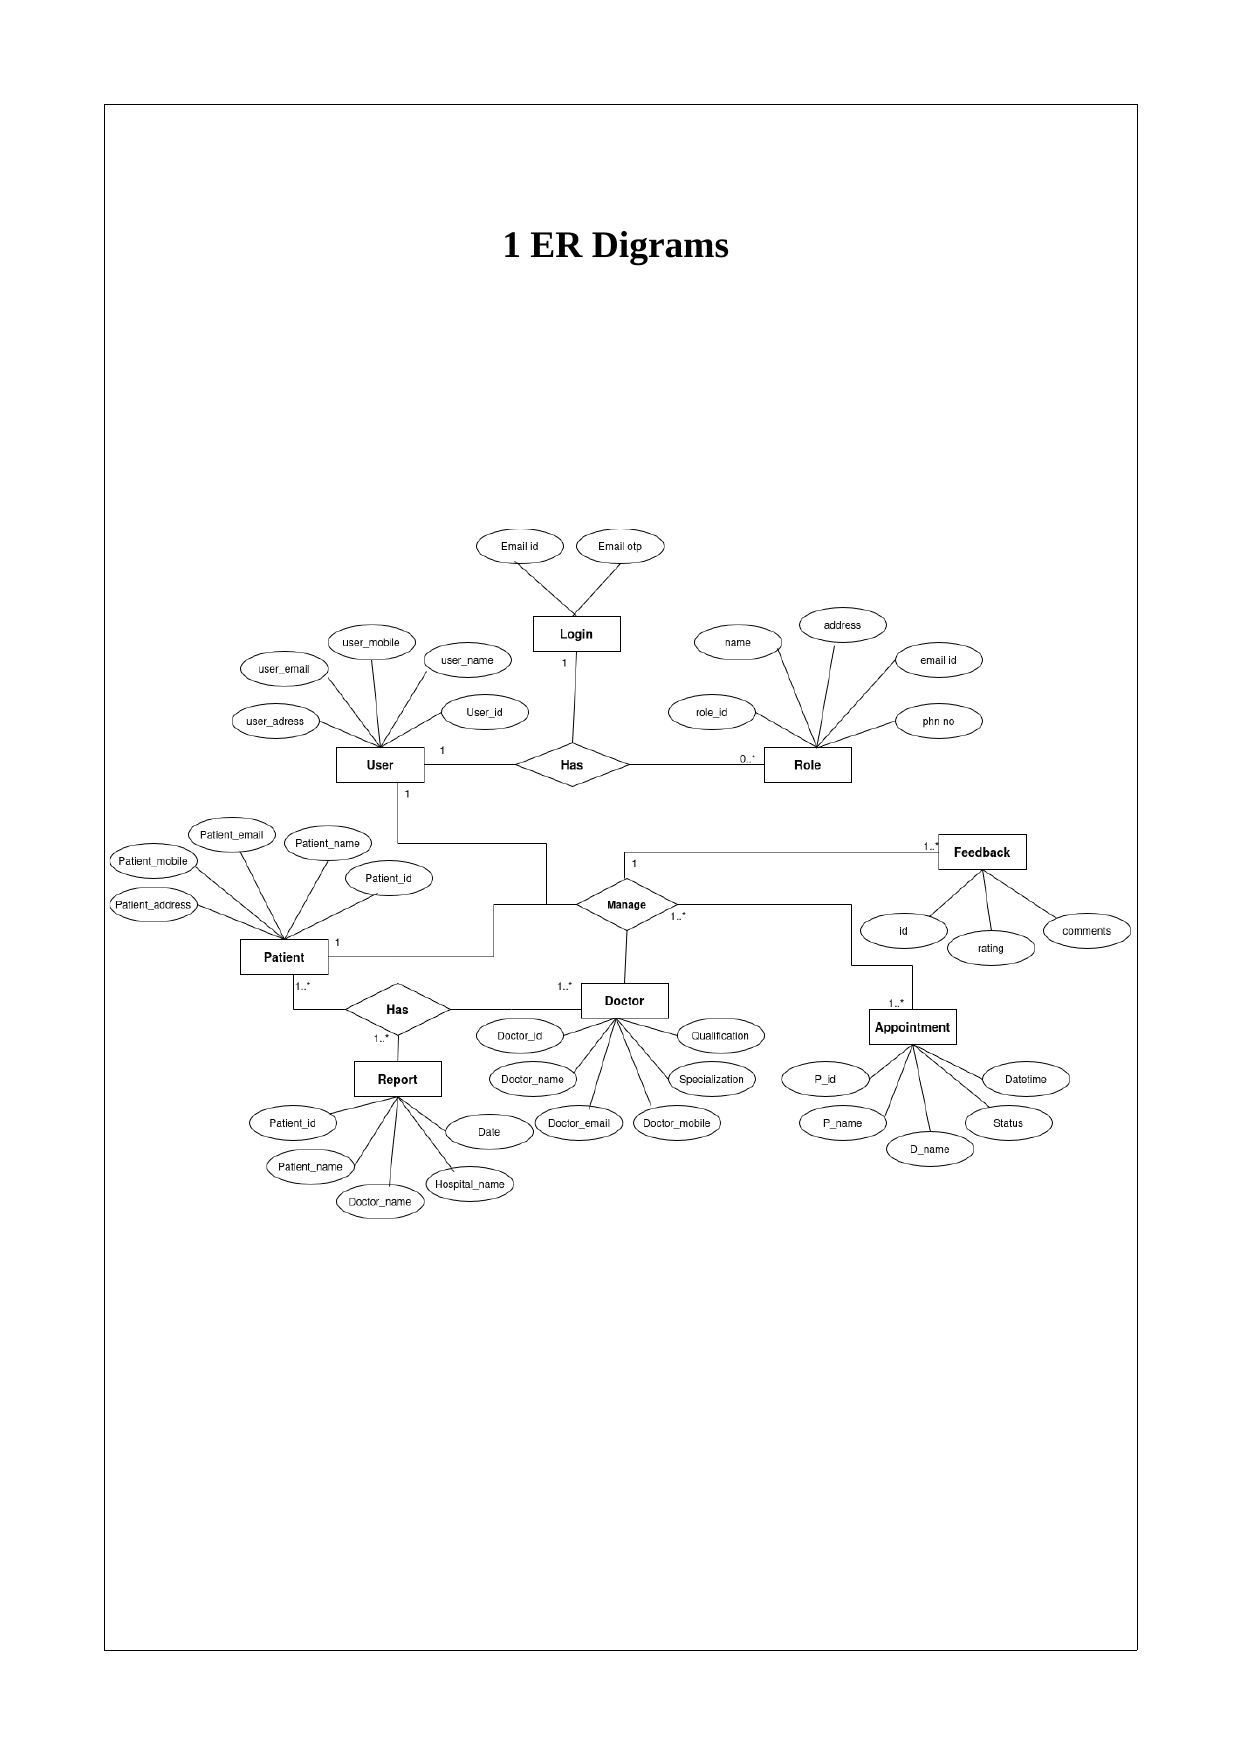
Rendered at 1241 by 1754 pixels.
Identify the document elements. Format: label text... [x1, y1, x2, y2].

picture [109, 529, 1131, 1219]
text 1 ER Digrams [110, 223, 1131, 266]
